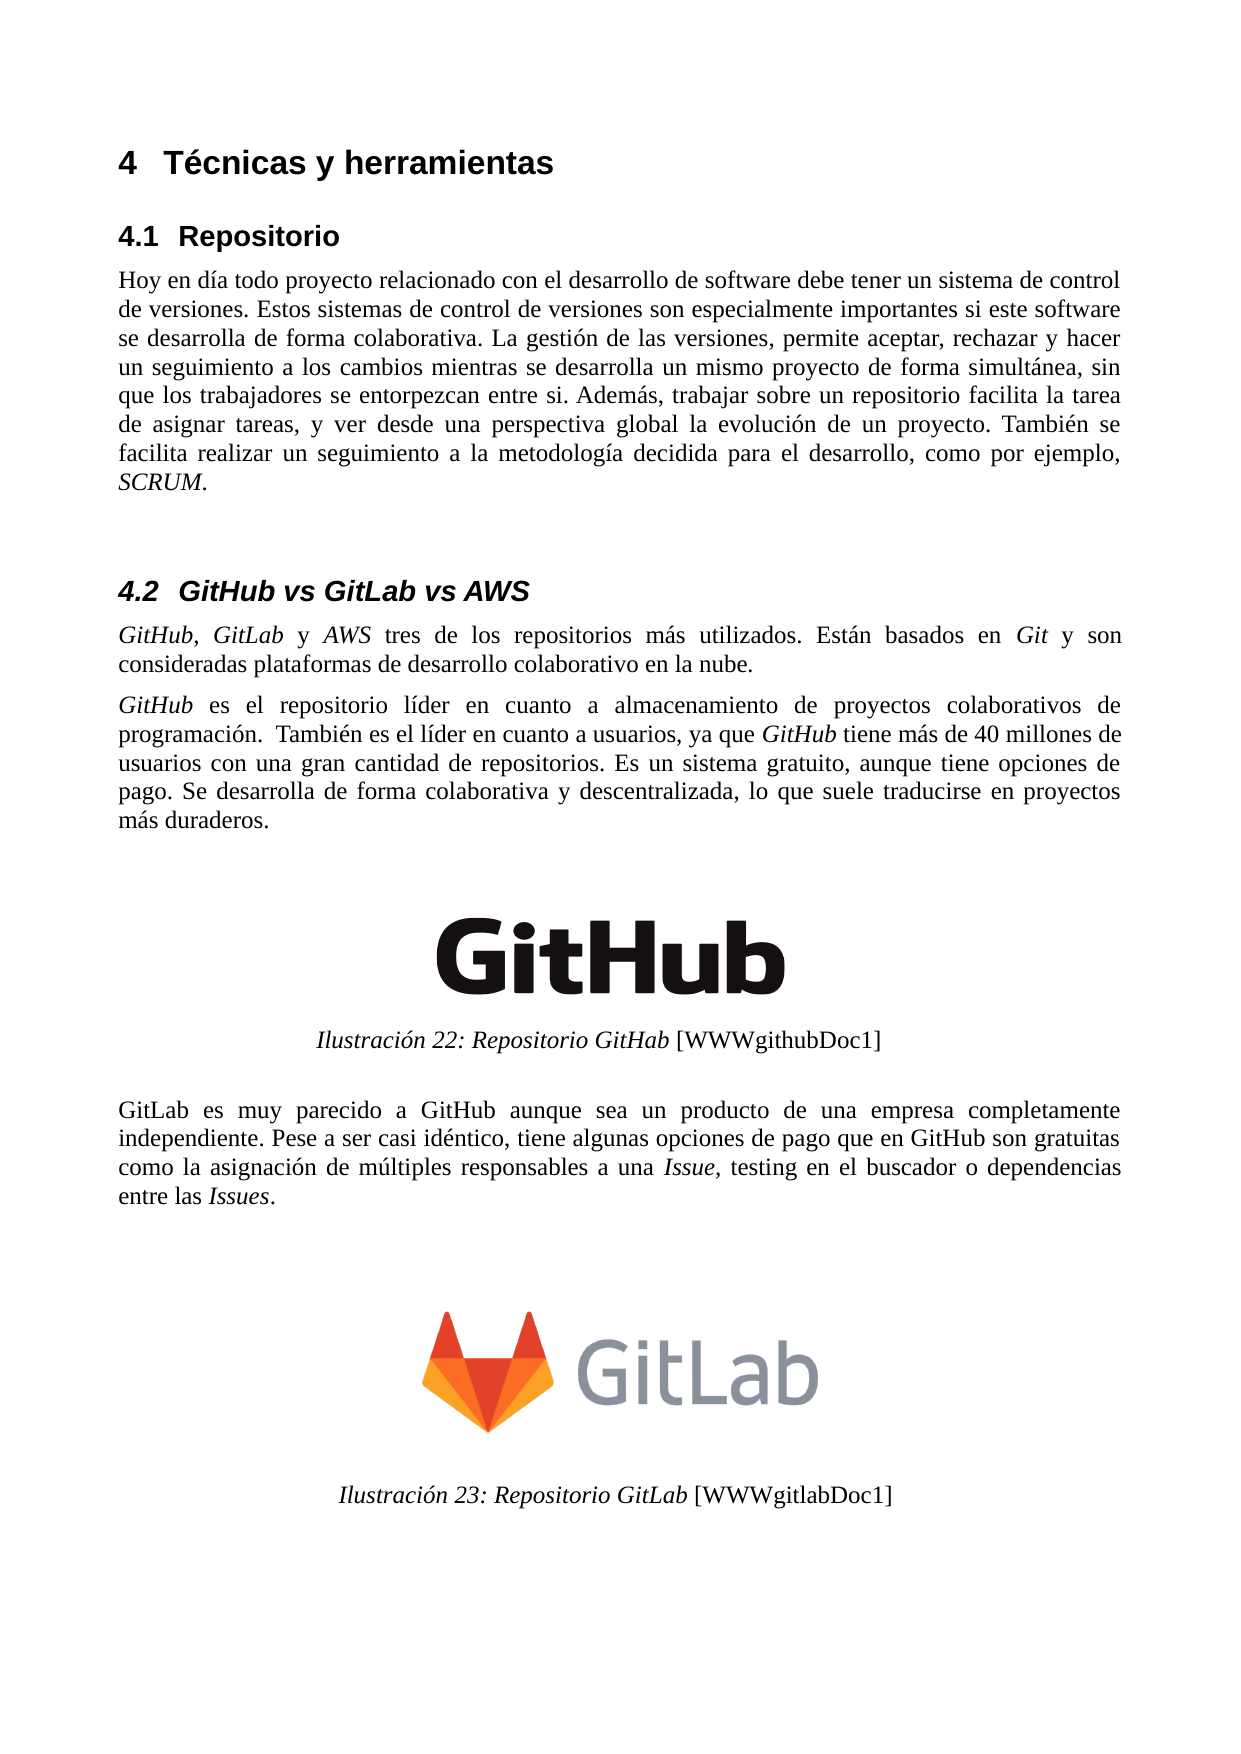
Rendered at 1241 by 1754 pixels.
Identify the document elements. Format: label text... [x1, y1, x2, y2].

text Hoy en día todo proyecto relacionado con el desarrollo de software debe tener un sistema de control de versiones. Estos sistemas de control de versiones son especialmente importantes si este software se desarrolla de forma colaborativa. La gestión de las versiones, permite aceptar, rechazar y hacer un seguimiento a los cambios mientras se desarrolla un mismo proyecto de forma simultánea, sin que los trabajadores se entorpezcan entre si. Además, trabajar sobre un repositorio facilita la tarea de asignar tareas, y ver desde una perspectiva global la evolución de un proyecto. También se facilita realizar un seguimiento a la metodología decidida para el desarrollo, como por ejemplo, SCRUM. [118, 265, 1122, 495]
subtitle Técnicas y herramientas [118, 143, 1122, 182]
text GitLab es muy parecido a GitHub aunque sea un producto de una empresa completamente independiente. Pese a ser casi idéntico, tiene algunas opciones de pago que en GitHub son gratuitas como la asignación de múltiples responsables a una Issue, testing en el buscador o dependencias entre las Issues. [118, 1095, 1122, 1210]
text GitHub es el repositorio líder en cuanto a almacenamiento de proyectos colaborativos de programación. También es el líder en cuanto a usuarios, ya que GitHub tiene más de 40 millones de usuarios con una gran cantidad de repositorios. Es un sistema gratuito, aunque tiene opciones de pago. Se desarrolla de forma colaborativa y descentralizada, lo que suele traducirse en proyectos más duraderos. [118, 690, 1122, 834]
text Ilustración 22: Repositorio GitHab [WWWgithubDoc1] [316, 902, 905, 1053]
picture [409, 889, 812, 1025]
subtitle GitHub vs GitLab vs AWS [118, 574, 1122, 608]
subtitle Repositorio [118, 219, 1122, 253]
text GitHub, GitLab y AWS tres de los repositorios más utilizados. Están basados en Git y son consideradas plataformas de desarrollo colaborativo en la nube. [118, 620, 1122, 678]
text Ilustración 23: Repositorio GitLab [WWWgitlabDoc1] [338, 1276, 902, 1509]
picture [374, 1263, 866, 1481]
